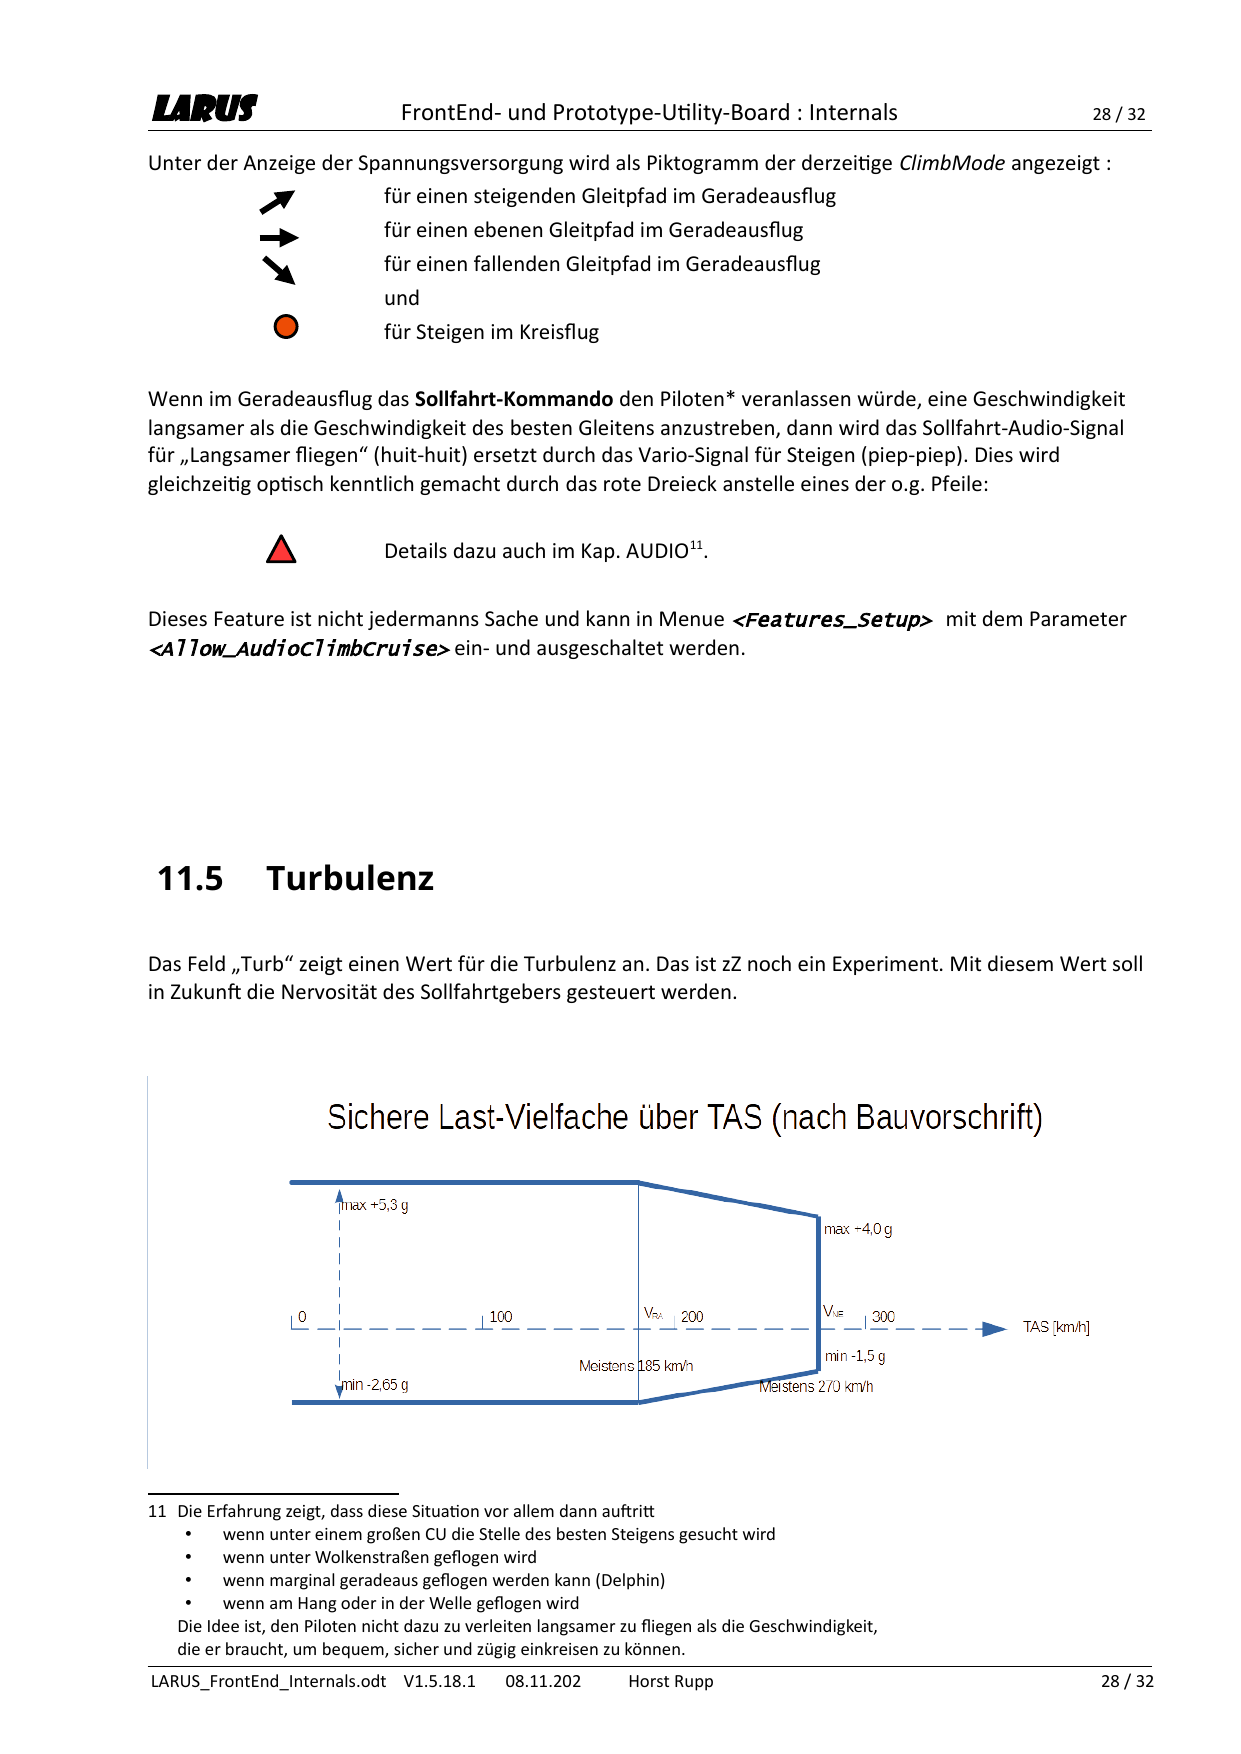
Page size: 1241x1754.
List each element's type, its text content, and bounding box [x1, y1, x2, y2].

text [148, 536, 278, 564]
subtitle Turbulenz [148, 842, 1152, 900]
text Wenn im Geradeausflug das Sollfahrt-Kommando den Piloten* veranlassen würde, eine Geschwindigkeit langsamer als die Geschwindigkeit des besten Gleitens anzustreben, dann wird das Sollfahrt-Audio-Signal für „Langsamer fliegen“ (huit-huit) ersetzt durch das Vario-Signal für Steigen (piep-piep). Dies wird gleichzeitig optisch kenntlich gemacht durch das rote Dreieck anstelle eines der o.g. Pfeile: [148, 384, 1152, 497]
text Dieses Feature ist nicht jedermanns Sache und kann in Menue <Features_Setup> mit dem Parameter <Allow_AudioClimbCruise> ein- und ausgeschaltet werden. [148, 604, 1152, 661]
list wenn unter einem großen CU die Stelle des besten Steigens gesucht wird [185, 1523, 1152, 1546]
text für Steigen im Kreisflug [148, 317, 1152, 345]
text und [148, 283, 1152, 311]
text Das Feld „Turb“ zeigt einen Wert für die Turbulenz an. Das ist zZ noch ein Experiment. Mit diesem Wert soll in Zukunft die Nervosität des Sollfahrtgebers gesteuert werden. [148, 949, 1152, 1005]
list wenn unter Wolkenstraßen geflogen wird [185, 1546, 1152, 1568]
text Details dazu auch im Kap. AUDIO. [284, 536, 1152, 564]
list wenn am Hang oder in der Welle geflogen wird [185, 1591, 1152, 1614]
text für einen fallenden Gleitpfad im Geradeausflug [148, 249, 1152, 277]
text Unter der Anzeige der Spannungsversorgung wird als Piktogramm der derzeitige ClimbMode angezeigt : [148, 148, 1152, 176]
list wenn marginal geradeaus geflogen werden kann (Delphin) [185, 1568, 1152, 1591]
picture [147, 1076, 1152, 1469]
text Die Erfahrung zeigt, dass diese Situation vor allem dann auftritt [148, 1500, 1152, 1523]
text für einen ebenen Gleitpfad im Geradeausflug [148, 215, 1152, 243]
text für einen steigenden Gleitpfad im Geradeausflug [148, 181, 1152, 209]
text Die Idee ist, den Piloten nicht dazu zu verleiten langsamer zu fliegen als die Geschwindigkeit, die er braucht, um bequem, sicher und zügig einkreisen zu können. [148, 1614, 1152, 1660]
